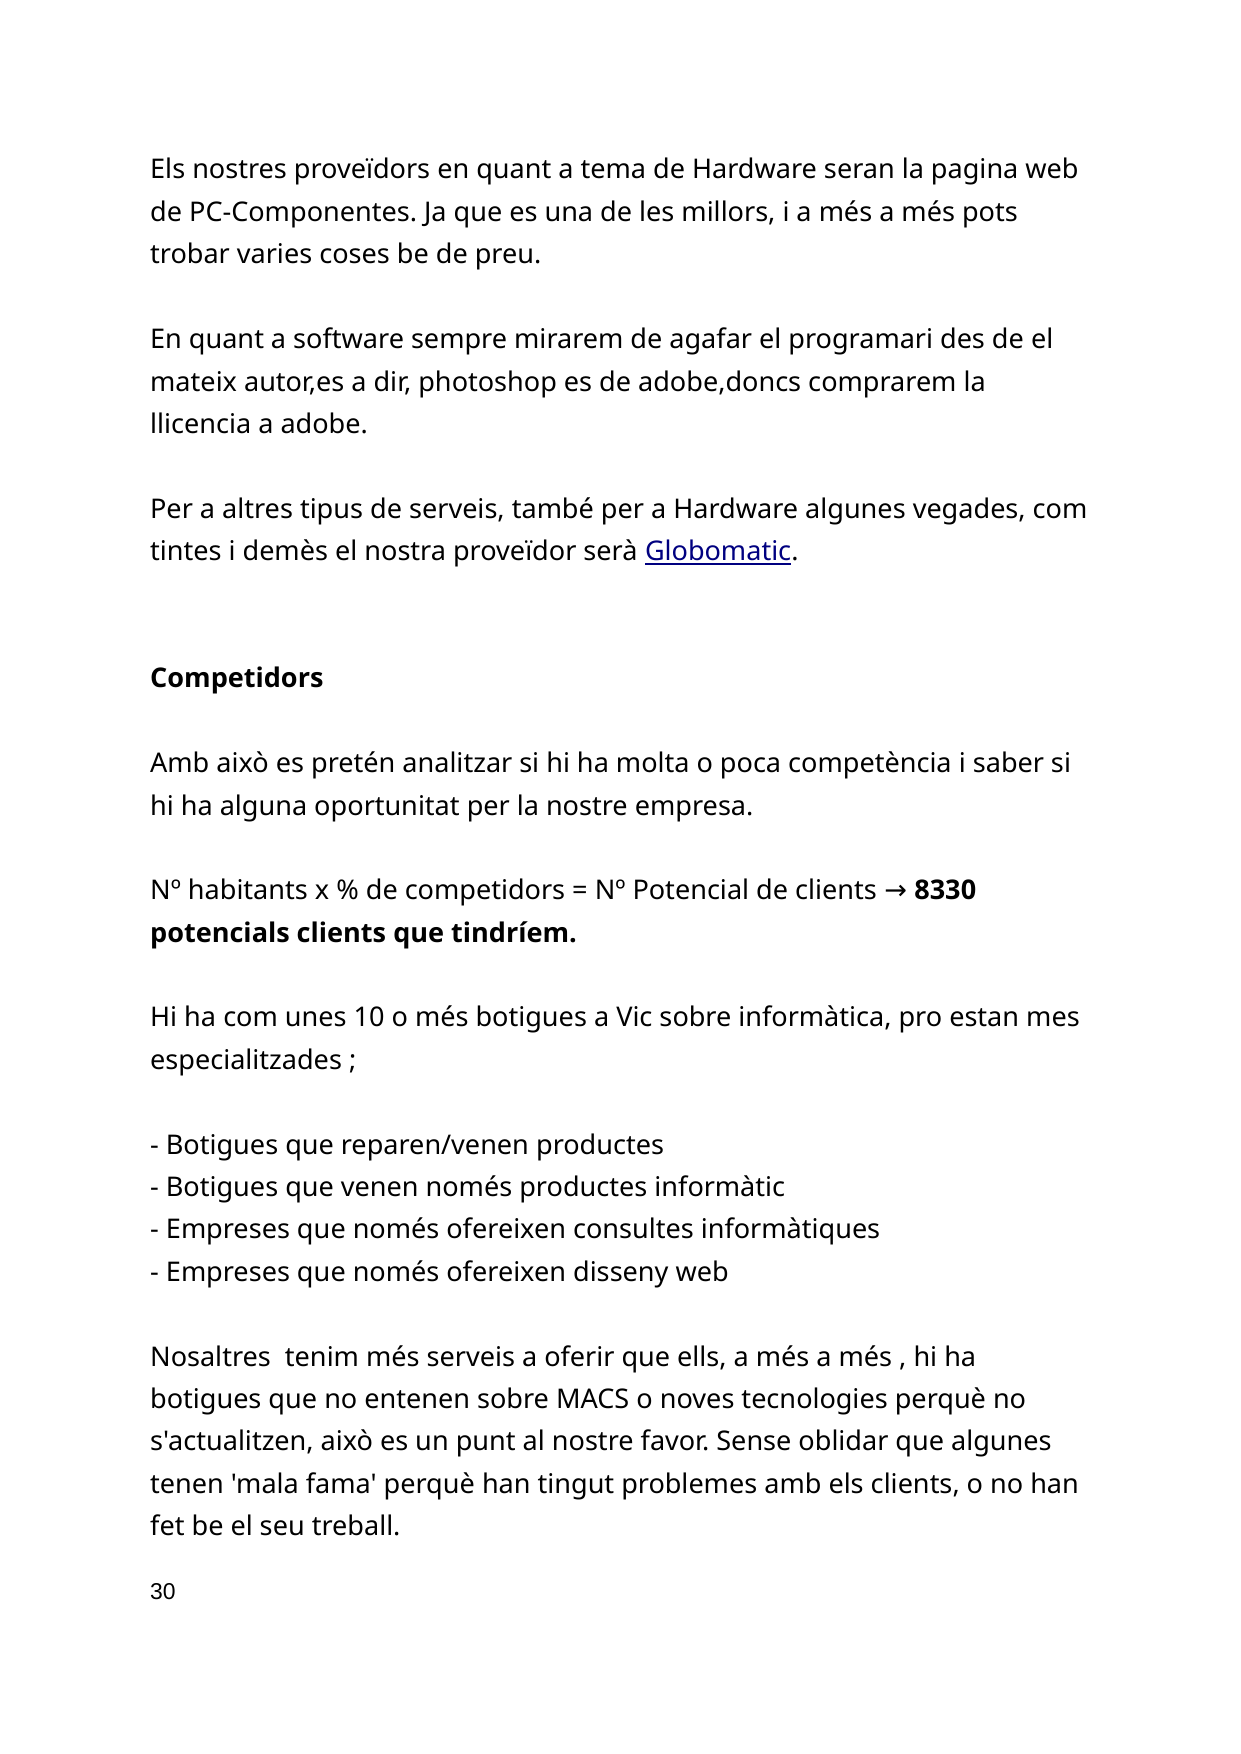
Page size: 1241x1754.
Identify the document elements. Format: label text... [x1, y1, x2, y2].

text Per a altres tipus de serveis, també per a Hardware algunes vegades, com tintes i demès el nostra proveïdor serà Globomatic. [150, 489, 1090, 568]
text Nº habitants x % de competidors = Nº Potencial de clients → 8330 potencials clients que tindríem. [150, 871, 1090, 950]
text - Botigues que reparen/venen productes [150, 1125, 1090, 1162]
text En quant a software sempre mirarem de agafar el programari des de el mateix autor,es a dir, photoshop es de adobe,doncs comprarem la llicencia a adobe. [150, 319, 1090, 441]
text Nosaltres tenim més serveis a oferir que ells, a més a més , hi ha botigues que no entenen sobre MACS o noves tecnologies perquè no s'actualitzen, això es un punt al nostre favor. Sense oblidar que algunes tenen 'mala fama' perquè han tingut problemes amb els clients, o no han fet be el seu treball. [150, 1337, 1090, 1543]
text Amb això es pretén analitzar si hi ha molta o poca competència i saber si hi ha alguna oportunitat per la nostre empresa. [150, 743, 1090, 823]
text Competidors [150, 659, 1090, 696]
text - Botigues que venen només productes informàtic [150, 1167, 1090, 1204]
text - Empreses que només ofereixen consultes informàtiques [150, 1210, 1090, 1247]
text Els nostres proveïdors en quant a tema de Hardware seran la pagina web de PC-Componentes. Ja que es una de les millors, i a més a més pots trobar varies coses be de preu. [150, 150, 1090, 272]
text Hi ha com unes 10 o més botigues a Vic sobre informàtica, pro estan mes especialitzades ; [150, 998, 1090, 1077]
text - Empreses que només ofereixen disseny web [150, 1252, 1090, 1289]
